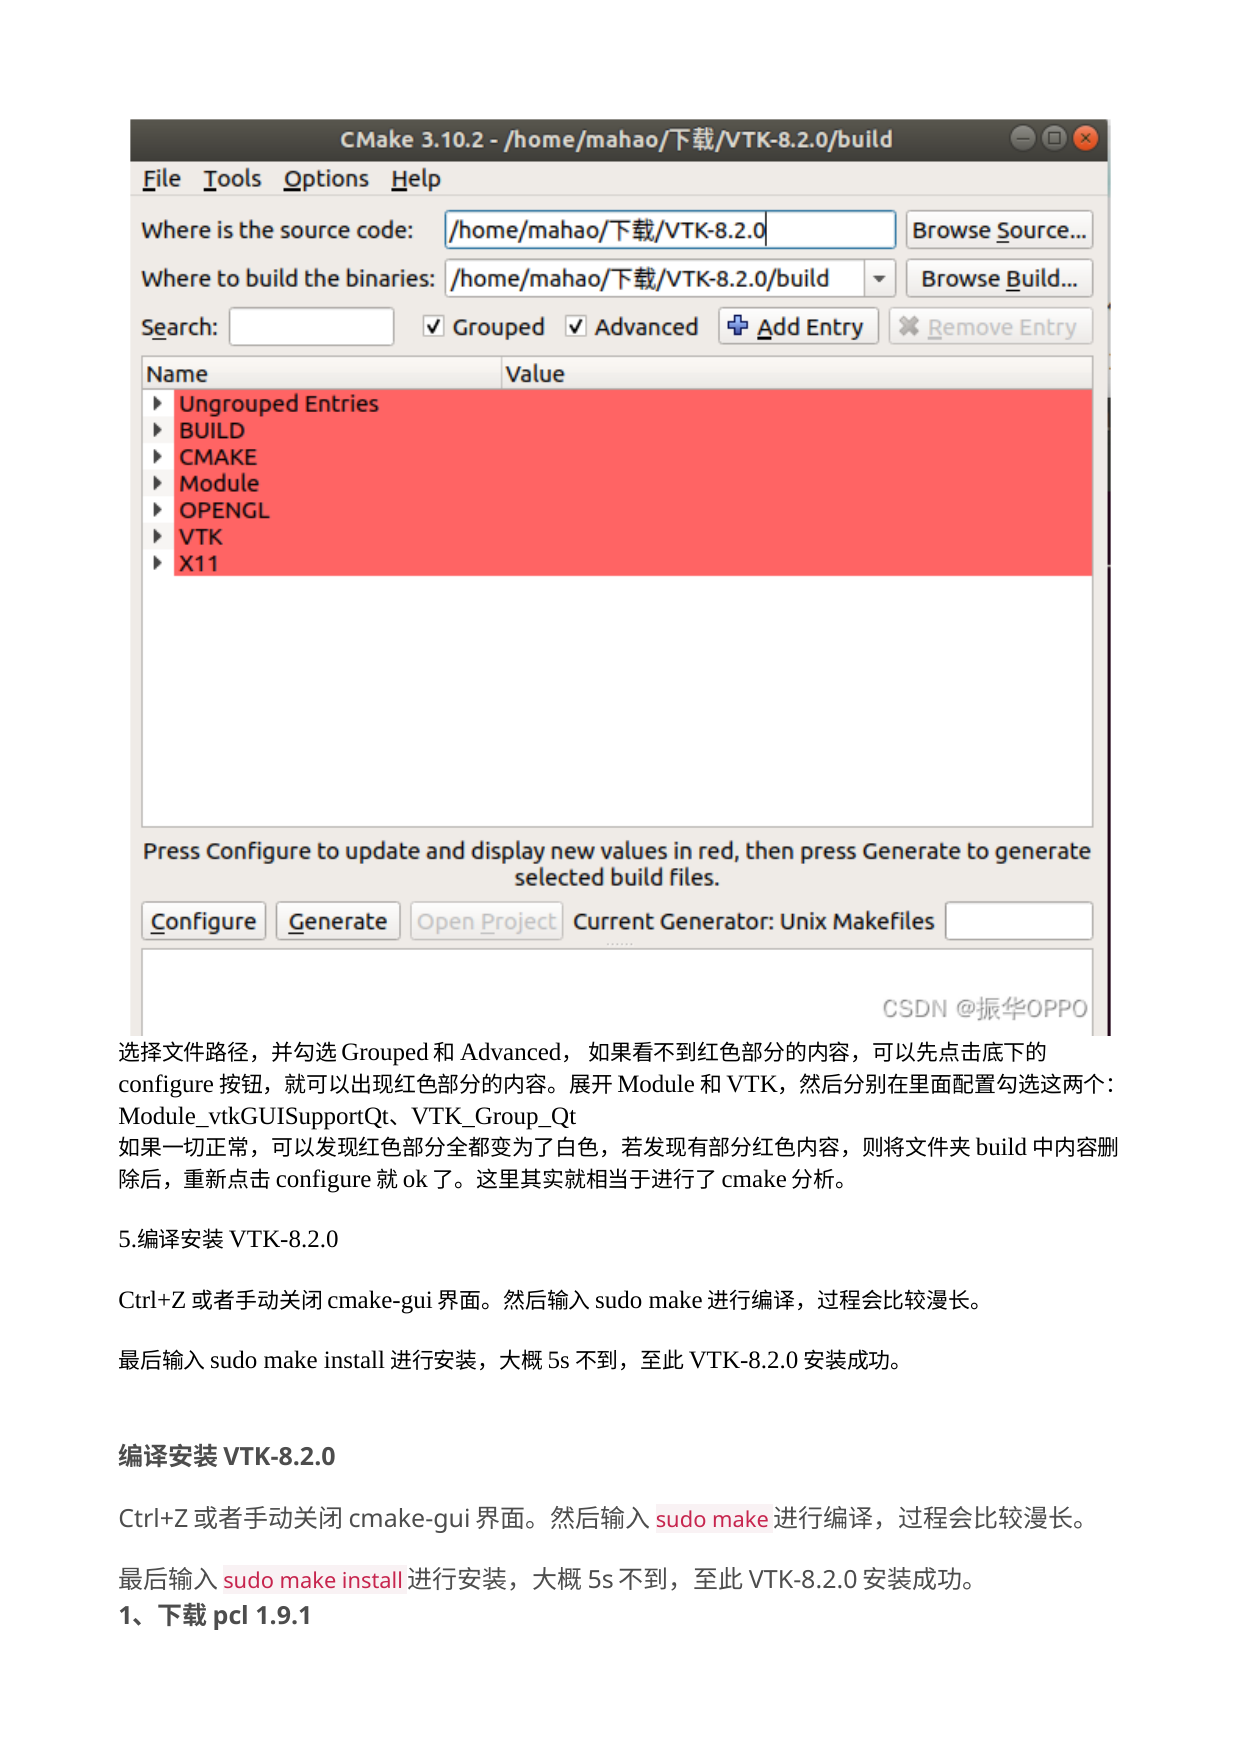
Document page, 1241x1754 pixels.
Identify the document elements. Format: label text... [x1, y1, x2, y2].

text 如果一切正常，可以发现红色部分全都变为了白色，若发现有部分红色内容，则将文件夹build中内容删除后，重新点击configure就ok了。这里其实就相当于进行了cmake分析。 [118, 1130, 1122, 1194]
text 编译安装VTK-8.2.0 [118, 1432, 1122, 1473]
text 5.编译安装VTK-8.2.0 [118, 1222, 1122, 1254]
picture [129, 118, 1111, 1036]
text Ctrl+Z或者手动关闭cmake-gui界面。然后输入sudo make进行编译，过程会比较漫长。 [118, 1283, 1122, 1314]
text 选择文件路径，并勾选Grouped和Advanced， 如果看不到红色部分的内容，可以先点击底下的configure按钮，就可以出现红色部分的内容。展开Module和VTK，然后分别在里面配置勾选这两个：Module_vtkGUISupportQt、VTK_Group_Qt [118, 118, 1122, 1130]
text 最后输入sudo make install进行安装，大概5s不到，至此VTK-8.2.0安装成功。 [118, 1343, 1122, 1375]
text 1、下载pcl 1.9.1 [118, 1596, 1122, 1632]
text 最后输入sudo make install进行安装，大概5s不到，至此VTK-8.2.0安装成功。 [118, 1559, 1122, 1596]
text Ctrl+Z或者手动关闭cmake-gui界面。然后输入sudo make进行编译，过程会比较漫长。 [118, 1498, 1122, 1534]
